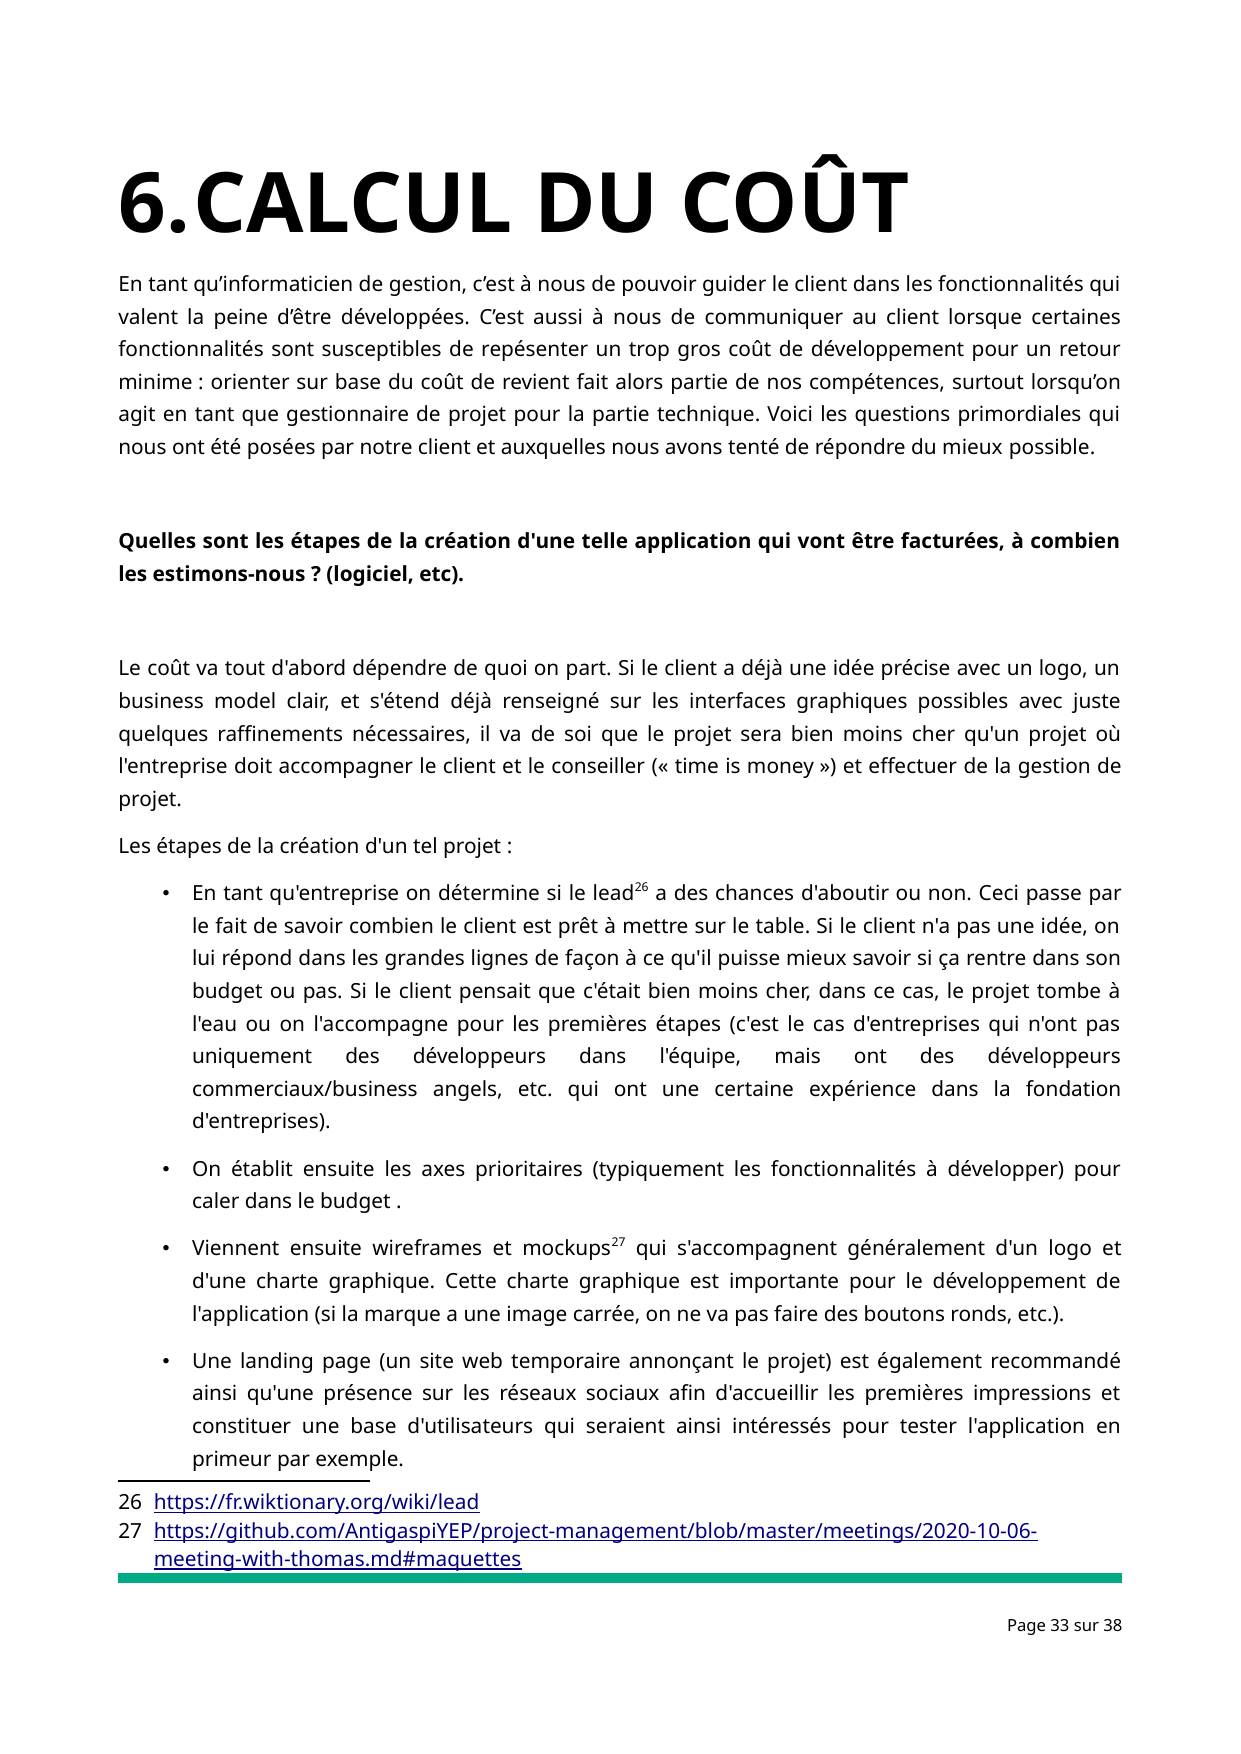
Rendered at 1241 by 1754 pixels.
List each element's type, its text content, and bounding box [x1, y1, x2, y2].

list En tant qu'entreprise on détermine si le lead a des chances d'aboutir ou non. Ceci passe par le fait de savoir combien le client est prêt à mettre sur le table. Si le client n'a pas une idée, on lui répond dans les grandes lignes de façon à ce qu'il puisse mieux savoir si ça rentre dans son budget ou pas. Si le client pensait que c'était bien moins cher, dans ce cas, le projet tombe à l'eau ou on l'accompagne pour les premières étapes (c'est le cas d'entreprises qui n'ont pas uniquement des développeurs dans l'équipe, mais ont des développeurs commerciaux/business angels, etc. qui ont une certaine expérience dans la fondation d'entreprises). [162, 878, 1122, 1135]
text En tant qu’informaticien de gestion, c’est à nous de pouvoir guider le client dans les fonctionnalités qui valent la peine d’être développées. C’est aussi à nous de communiquer au client lorsque certaines fonctionnalités sont susceptibles de repésenter un trop gros coût de développement pour un retour minime : orienter sur base du coût de revient fait alors partie de nos compétences, surtout lorsqu’on agit en tant que gestionnaire de projet pour la partie technique. Voici les questions primordiales qui nous ont été posées par notre client et auxquelles nous avons tenté de répondre du mieux possible. [118, 269, 1122, 461]
subtitle Calcul du coût [118, 143, 1122, 257]
list Une landing page (un site web temporaire annonçant le projet) est également recommandé ainsi qu'une présence sur les réseaux sociaux afin d'accueillir les premières impressions et constituer une base d'utilisateurs qui seraient ainsi intéressés pour tester l'application en primeur par exemple. [162, 1346, 1122, 1472]
list https://github.com/AntigaspiYEP/project-management/blob/master/meetings/2020-10-06-meeting-with-thomas.md#maquettes [118, 1516, 1122, 1573]
list On établit ensuite les axes prioritaires (typiquement les fonctionnalités à développer) pour caler dans le budget . [162, 1154, 1122, 1215]
text Les étapes de la création d'un tel projet : [118, 831, 1122, 859]
text Le coût va tout d'abord dépendre de quoi on part. Si le client a déjà une idée précise avec un logo, un business model clair, et s'étend déjà renseigné sur les interfaces graphiques possibles avec juste quelques raffinements nécessaires, il va de soi que le projet sera bien moins cher qu'un projet où l'entreprise doit accompagner le client et le conseiller (« time is money ») et effectuer de la gestion de projet. [118, 653, 1122, 812]
list Viennent ensuite wireframes et mockups qui s'accompagnent généralement d'un logo et d'une charte graphique. Cette charte graphique est importante pour le développement de l'application (si la marque a une image carrée, on ne va pas faire des boutons ronds, etc.). [162, 1233, 1122, 1327]
list https://fr.wiktionary.org/wiki/lead [118, 1487, 1122, 1516]
text Quelles sont les étapes de la création d'une telle application qui vont être facturées, à combien les estimons-nous ? (logiciel, etc). [118, 527, 1122, 588]
